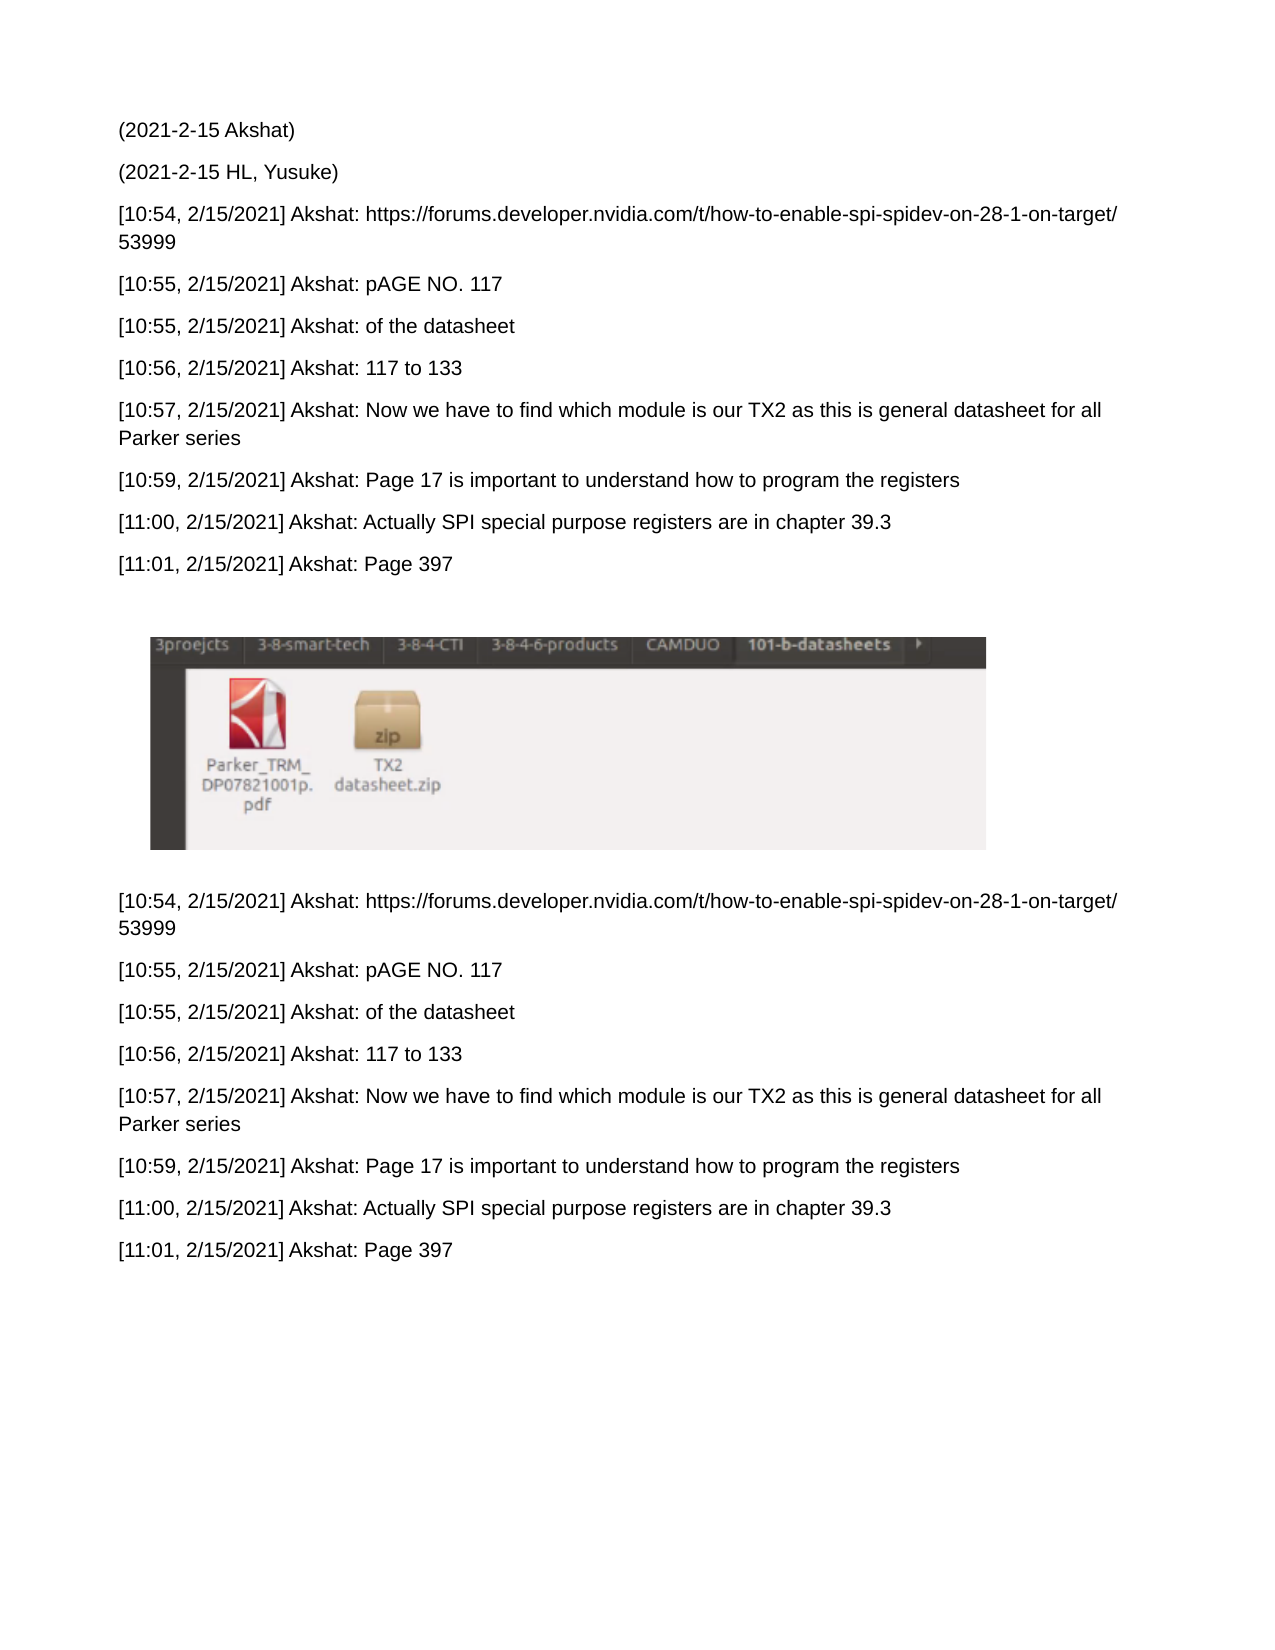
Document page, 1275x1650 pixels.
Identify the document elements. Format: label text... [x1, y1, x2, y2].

text [10:55, 2/15/2021] Akshat: of the datasheet [118, 314, 1157, 338]
text [10:59, 2/15/2021] Akshat: Page 17 is important to understand how to program the registers [118, 1154, 1157, 1178]
text [10:55, 2/15/2021] Akshat: pAGE NO. 117 [118, 958, 1157, 982]
text [11:01, 2/15/2021] Akshat: Page 397 [118, 552, 1157, 576]
text [10:54, 2/15/2021] Akshat: https://forums.developer.nvidia.com/t/how-to-enable-spi-spidev-on-28-1-on-target/53999 [118, 888, 1157, 940]
text [10:55, 2/15/2021] Akshat: pAGE NO. 117 [118, 272, 1157, 296]
text [10:56, 2/15/2021] Akshat: 117 to 133 [118, 1042, 1157, 1066]
text [10:54, 2/15/2021] Akshat: https://forums.developer.nvidia.com/t/how-to-enable-spi-spidev-on-28-1-on-target/53999 [118, 202, 1157, 254]
text [10:57, 2/15/2021] Akshat: Now we have to find which module is our TX2 as this is general datasheet for all Parker series [118, 1084, 1157, 1136]
text [11:01, 2/15/2021] Akshat: Page 397 [118, 1238, 1157, 1262]
text [11:00, 2/15/2021] Akshat: Actually SPI special purpose registers are in chapter 39.3 [118, 510, 1157, 534]
text [10:57, 2/15/2021] Akshat: Now we have to find which module is our TX2 as this is general datasheet for all Parker series [118, 398, 1157, 449]
text [10:56, 2/15/2021] Akshat: 117 to 133 [118, 356, 1157, 380]
text (2021-2-15 HL, Yusuke) [118, 160, 1157, 184]
text [11:00, 2/15/2021] Akshat: Actually SPI special purpose registers are in chapter 39.3 [118, 1196, 1157, 1220]
picture [150, 637, 987, 850]
text [10:59, 2/15/2021] Akshat: Page 17 is important to understand how to program the registers [118, 468, 1157, 492]
text [10:55, 2/15/2021] Akshat: of the datasheet [118, 1000, 1157, 1024]
text (2021-2-15 Akshat) [118, 118, 1157, 142]
